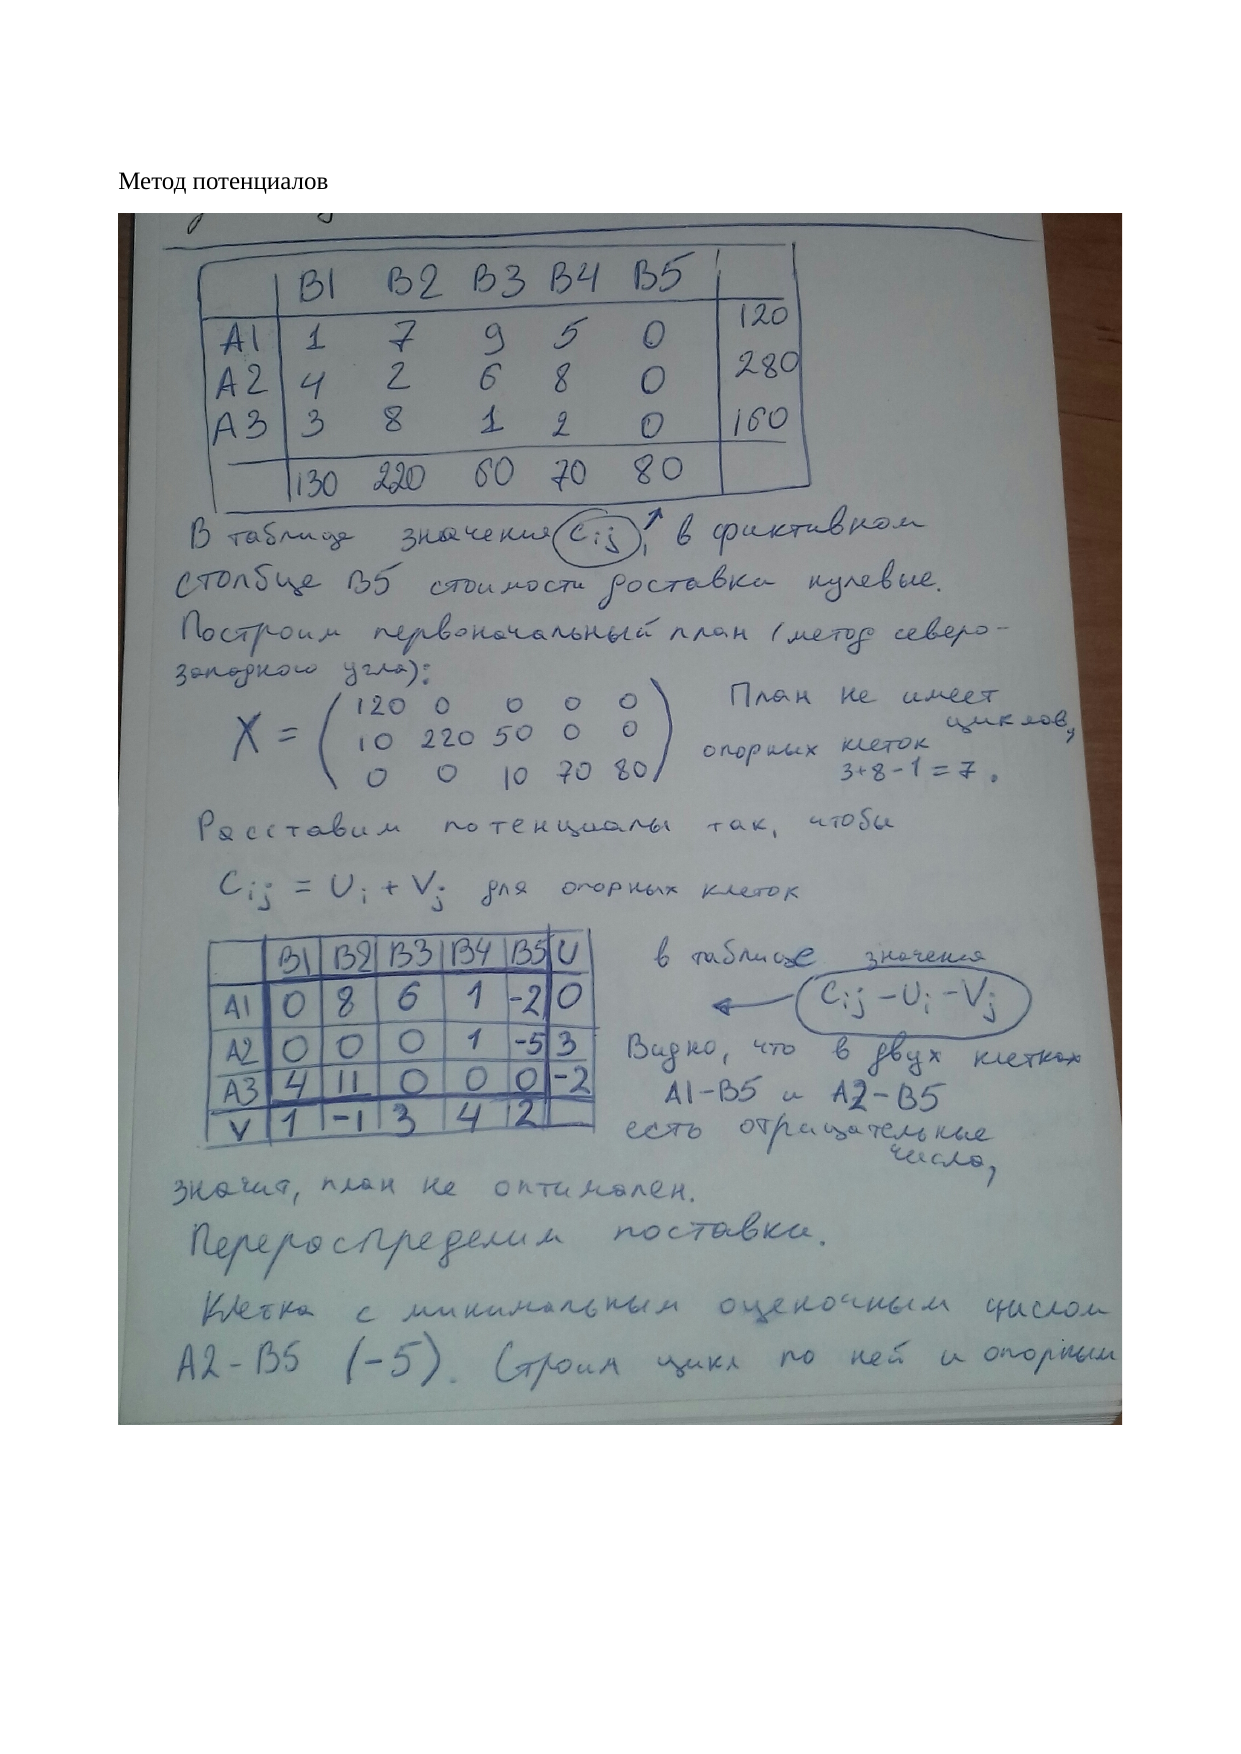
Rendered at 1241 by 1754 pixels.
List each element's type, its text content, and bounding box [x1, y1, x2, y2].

text Метод потенциалов [118, 166, 1122, 194]
picture [118, 213, 1123, 1425]
